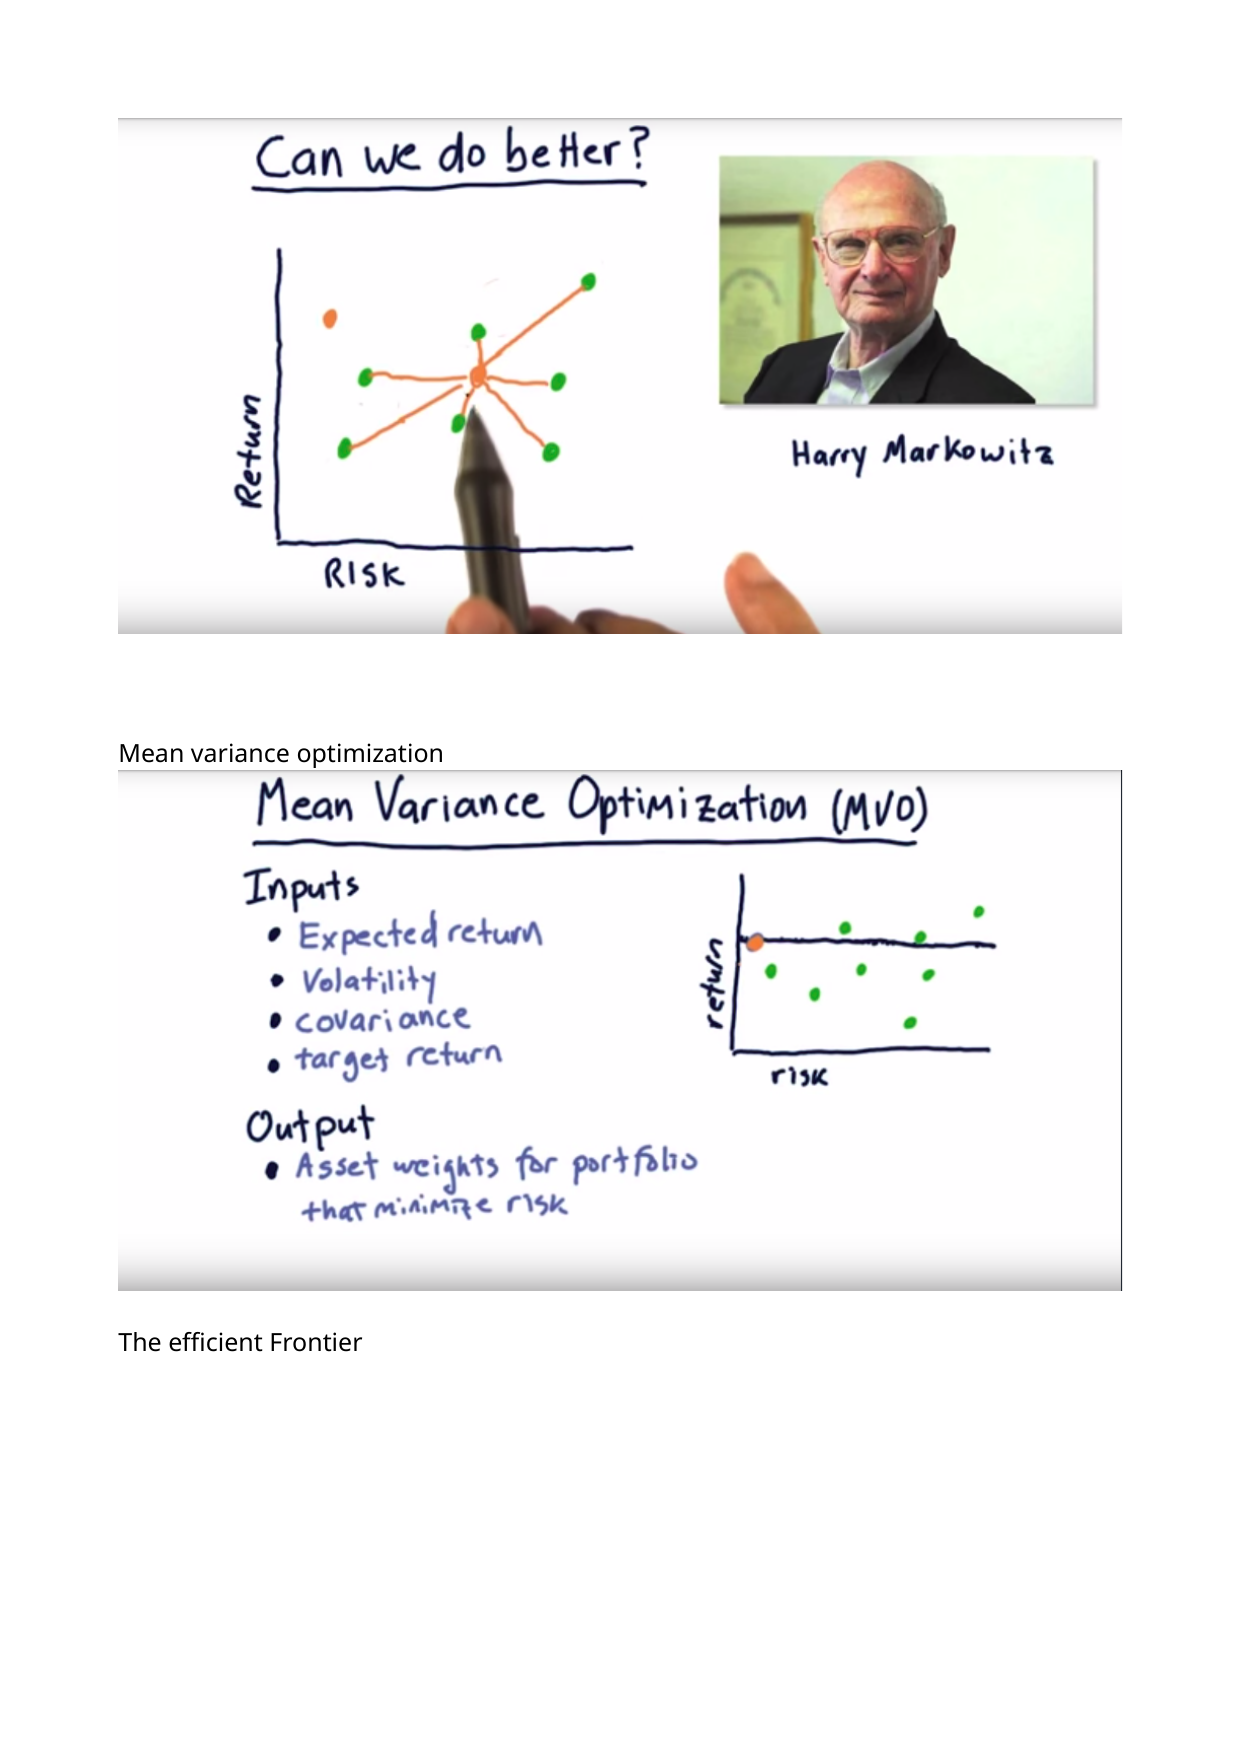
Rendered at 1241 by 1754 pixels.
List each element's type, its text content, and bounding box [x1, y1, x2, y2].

text The efficient Frontier [118, 1324, 1122, 1358]
text Mean variance optimization [118, 736, 1122, 770]
picture [118, 770, 1123, 1291]
picture [118, 118, 1123, 634]
